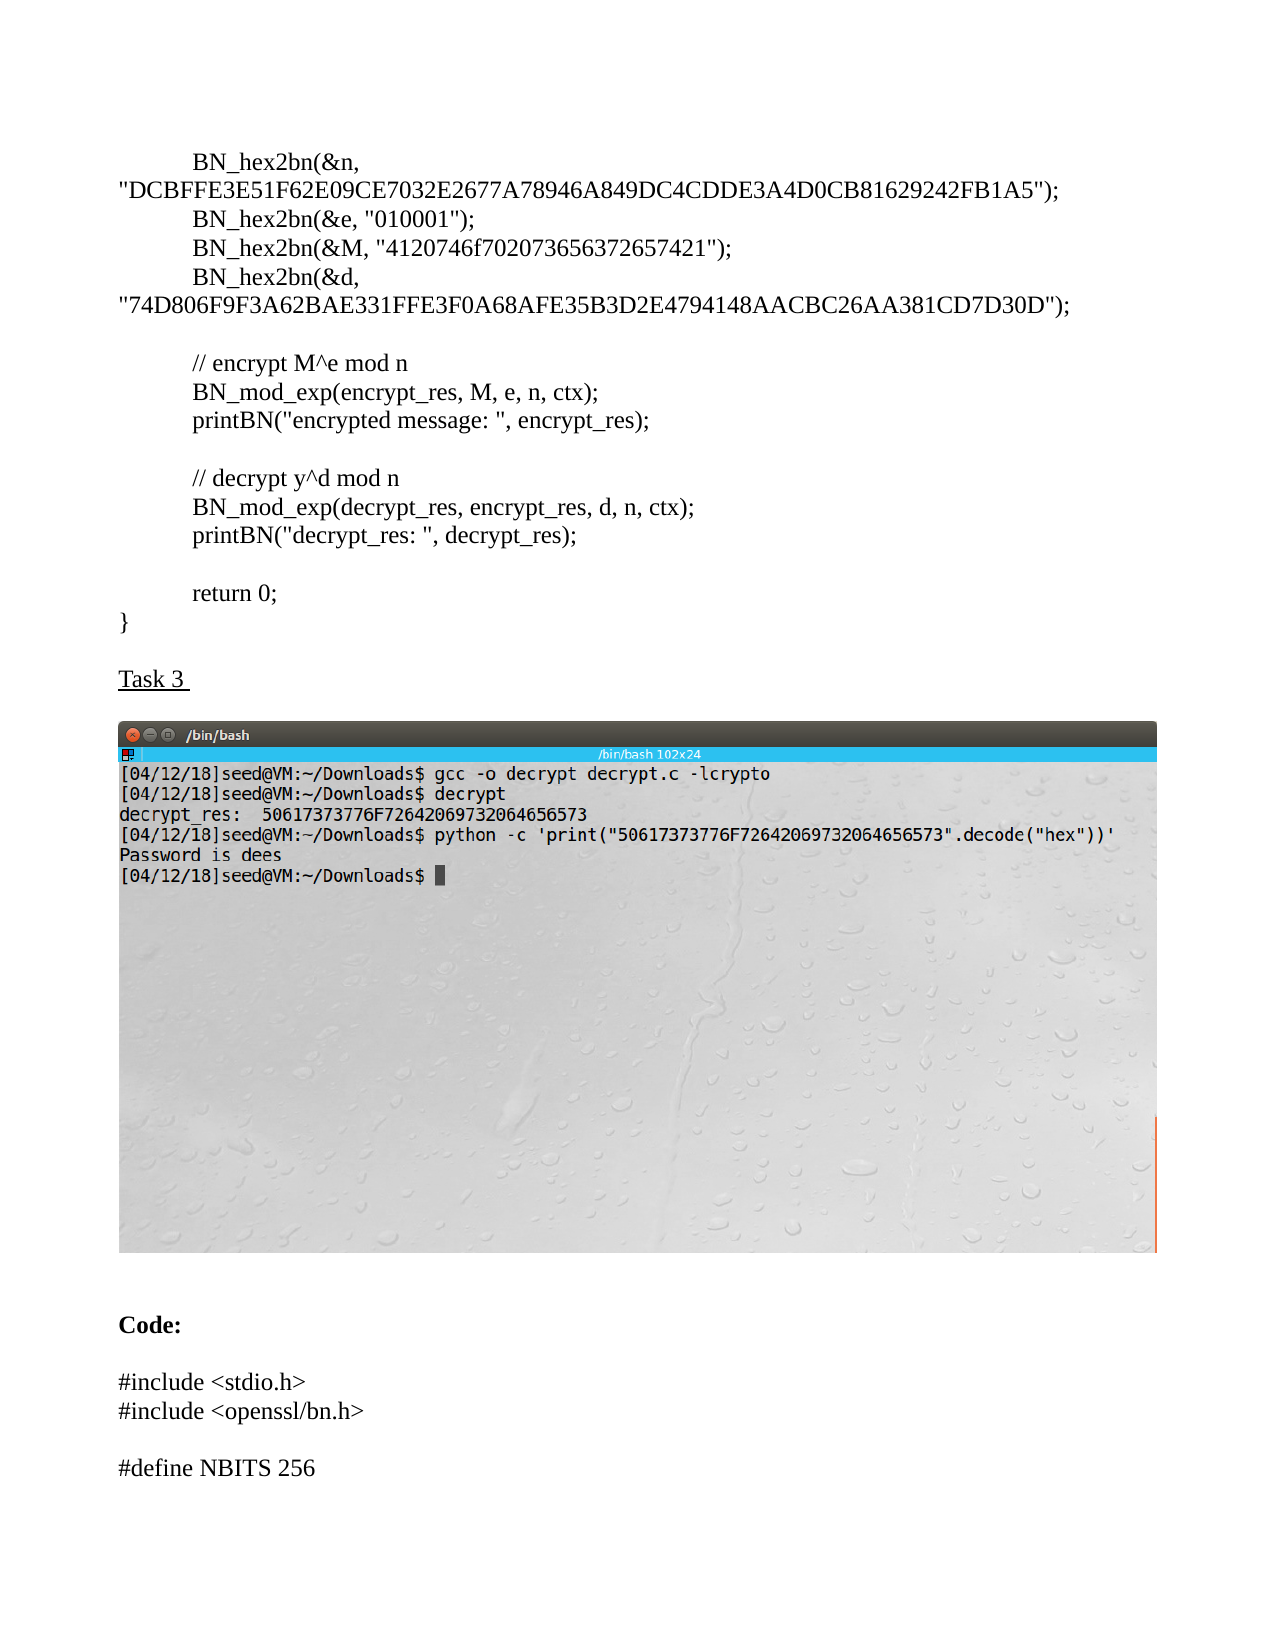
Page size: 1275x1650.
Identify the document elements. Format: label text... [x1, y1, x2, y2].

text printBN("encrypted message: ", encrypt_res); [118, 406, 1157, 434]
text printBN("decrypt_res: ", decrypt_res); [118, 521, 1157, 549]
text return 0; [118, 578, 1157, 607]
text // encrypt M^e mod n [118, 348, 1157, 377]
text BN_hex2bn(&e, "010001"); [118, 204, 1157, 233]
text } [118, 607, 1157, 636]
text #include <stdio.h> [118, 1367, 1157, 1396]
text BN_hex2bn(&M, "4120746f702073656372657421"); [118, 233, 1157, 262]
text // decrypt y^d mod n [118, 463, 1157, 492]
text BN_hex2bn(&n, "DCBFFE3E51F62E09CE7032E2677A78946A849DC4CDDE3A4D0CB81629242FB1A5"); [118, 147, 1157, 204]
text BN_mod_exp(decrypt_res, encrypt_res, d, n, ctx); [118, 492, 1157, 521]
text Task 3 [118, 664, 1157, 693]
text BN_hex2bn(&d, "74D806F9F3A62BAE331FFE3F0A68AFE35B3D2E4794148AACBC26AA381CD7D30D"); [118, 262, 1157, 319]
text Code: [118, 1310, 1157, 1338]
text #define NBITS 256 [118, 1453, 1157, 1482]
picture [118, 721, 1157, 1253]
text BN_mod_exp(encrypt_res, M, e, n, ctx); [118, 377, 1157, 406]
text #include <openssl/bn.h> [118, 1396, 1157, 1425]
